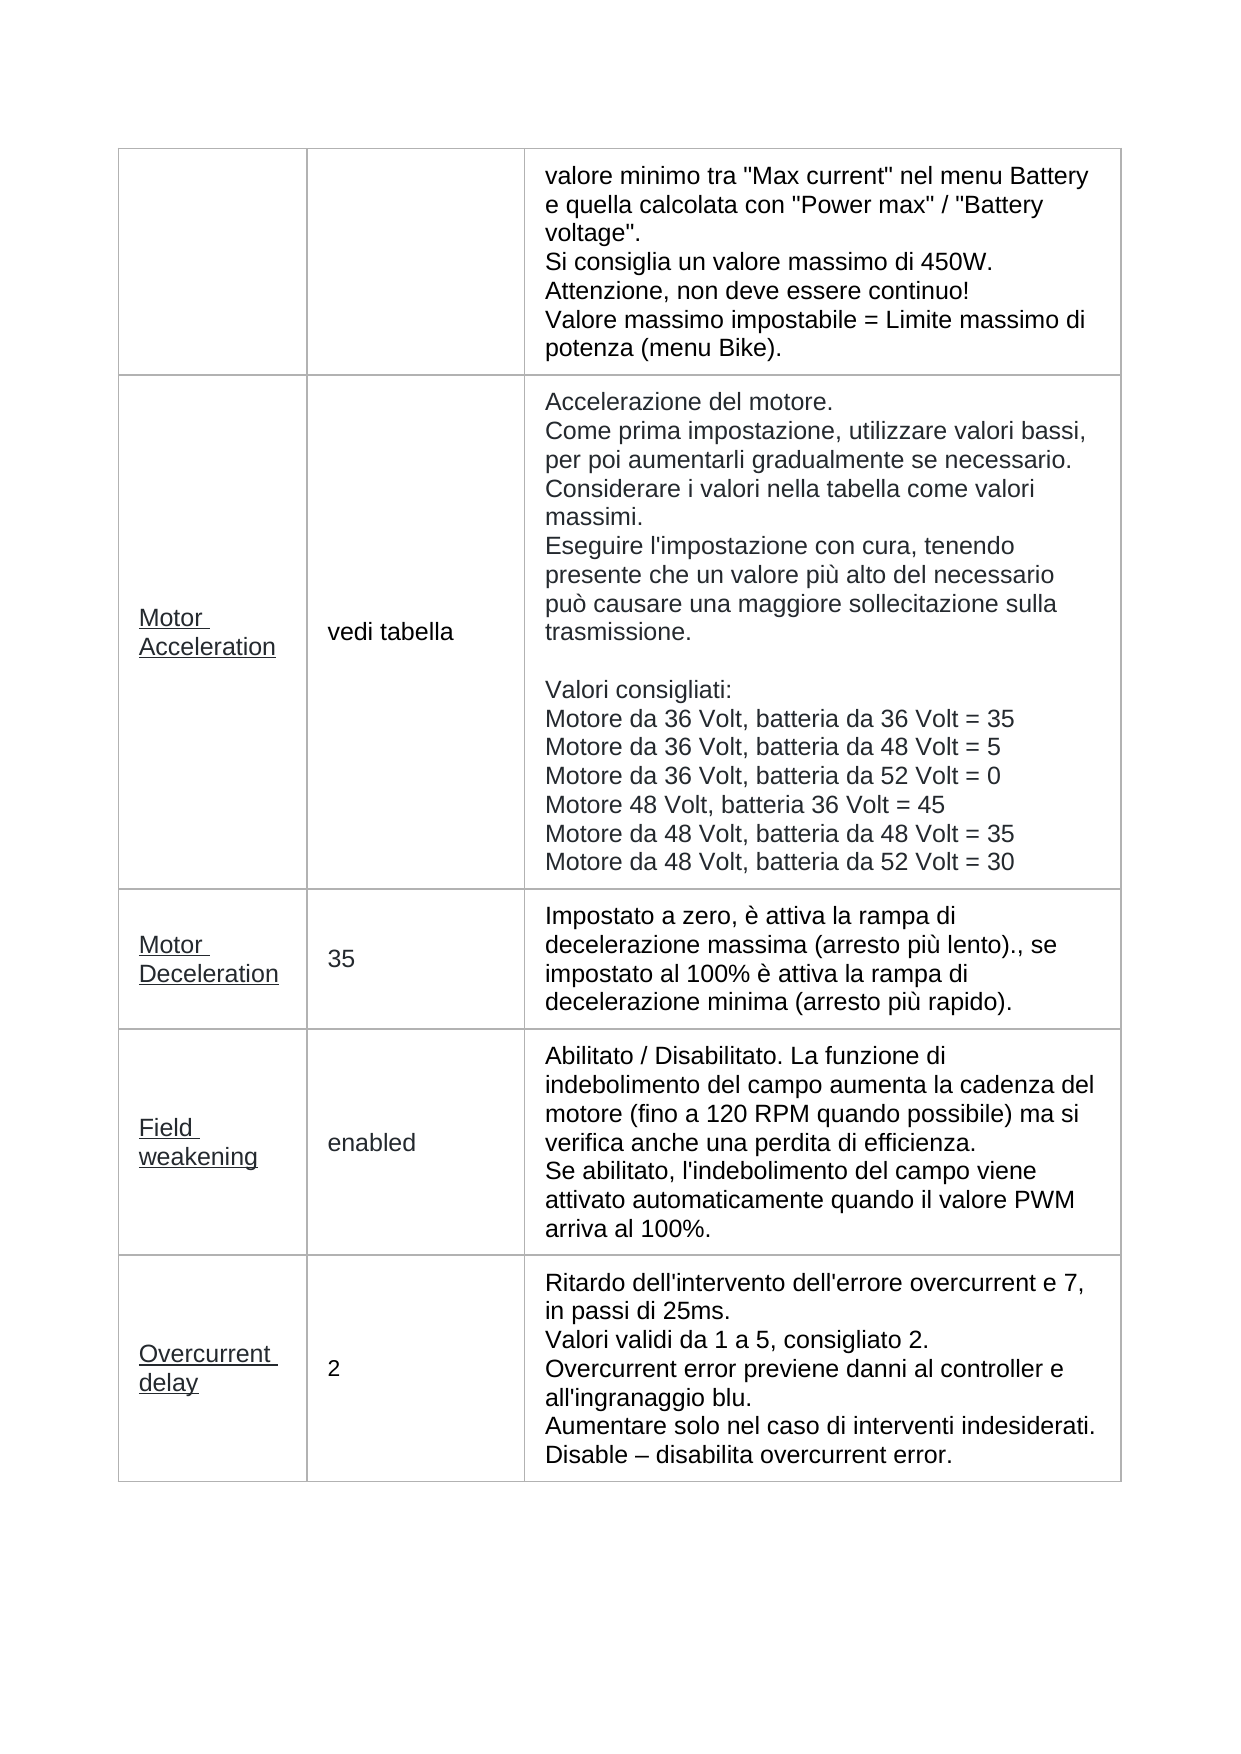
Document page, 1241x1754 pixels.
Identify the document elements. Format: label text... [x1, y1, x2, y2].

table_cell Field weakening [119, 1030, 306, 1254]
table_cell Abilitato / Disabilitato. La funzione di indebolimento del campo aumenta la cadenza del motore (fino a 120 RPM quando possibile) ma si verifica anche una perdita di efficienza. Se abilitato, l'indebolimento del campo viene attivato automaticamente quando il valore PWM arriva al 100%. [525, 1030, 1120, 1254]
table_cell Overcurrent delay [119, 1256, 306, 1481]
table_cell Accelerazione del motore. Come prima impostazione, utilizzare valori bassi, per poi aumentarli gradualmente se necessario. Considerare i valori nella tabella come valori massimi. Eseguire l'impostazione con cura, tenendo presente che un valore più alto del necessario può causare una maggiore sollecitazione sulla trasmissione. Valori consigliati: Motore da 36 Volt, batteria da 36 Volt = 35 Motore da 36 Volt, batteria da 48 Volt = 5 Motore da 36 Volt, batteria da 52 Volt = 0 Motore 48 Volt, batteria 36 Volt = 45 Motore da 48 Volt, batteria da 48 Volt = 35 Motore da 48 Volt, batteria da 52 Volt = 30 [525, 376, 1120, 888]
table_cell vedi tabella [308, 376, 524, 888]
table_cell 35 [308, 890, 524, 1028]
table_cell enabled [308, 1030, 524, 1254]
table_cell Motor Deceleration [119, 890, 306, 1028]
table_cell valore minimo tra "Max current" nel menu Battery e quella calcolata con "Power max" / "Battery voltage". Si consiglia un valore massimo di 450W. Attenzione, non deve essere continuo! Valore massimo impostabile = Limite massimo di potenza (menu Bike). [525, 149, 1120, 374]
table_cell Ritardo dell'intervento dell'errore overcurrent e 7, in passi di 25ms. Valori validi da 1 a 5, consigliato 2. Overcurrent error previene danni al controller e all'ingranaggio blu. Aumentare solo nel caso di interventi indesiderati. Disable – disabilita overcurrent error. [525, 1256, 1120, 1481]
table_cell 2 [308, 1256, 524, 1481]
table_cell Impostato a zero, è attiva la rampa di decelerazione massima (arresto più lento)., se impostato al 100% è attiva la rampa di decelerazione minima (arresto più rapido). [525, 890, 1120, 1028]
table_cell Motor Acceleration [119, 376, 306, 888]
table_cell [119, 149, 306, 374]
table_cell [308, 149, 524, 374]
